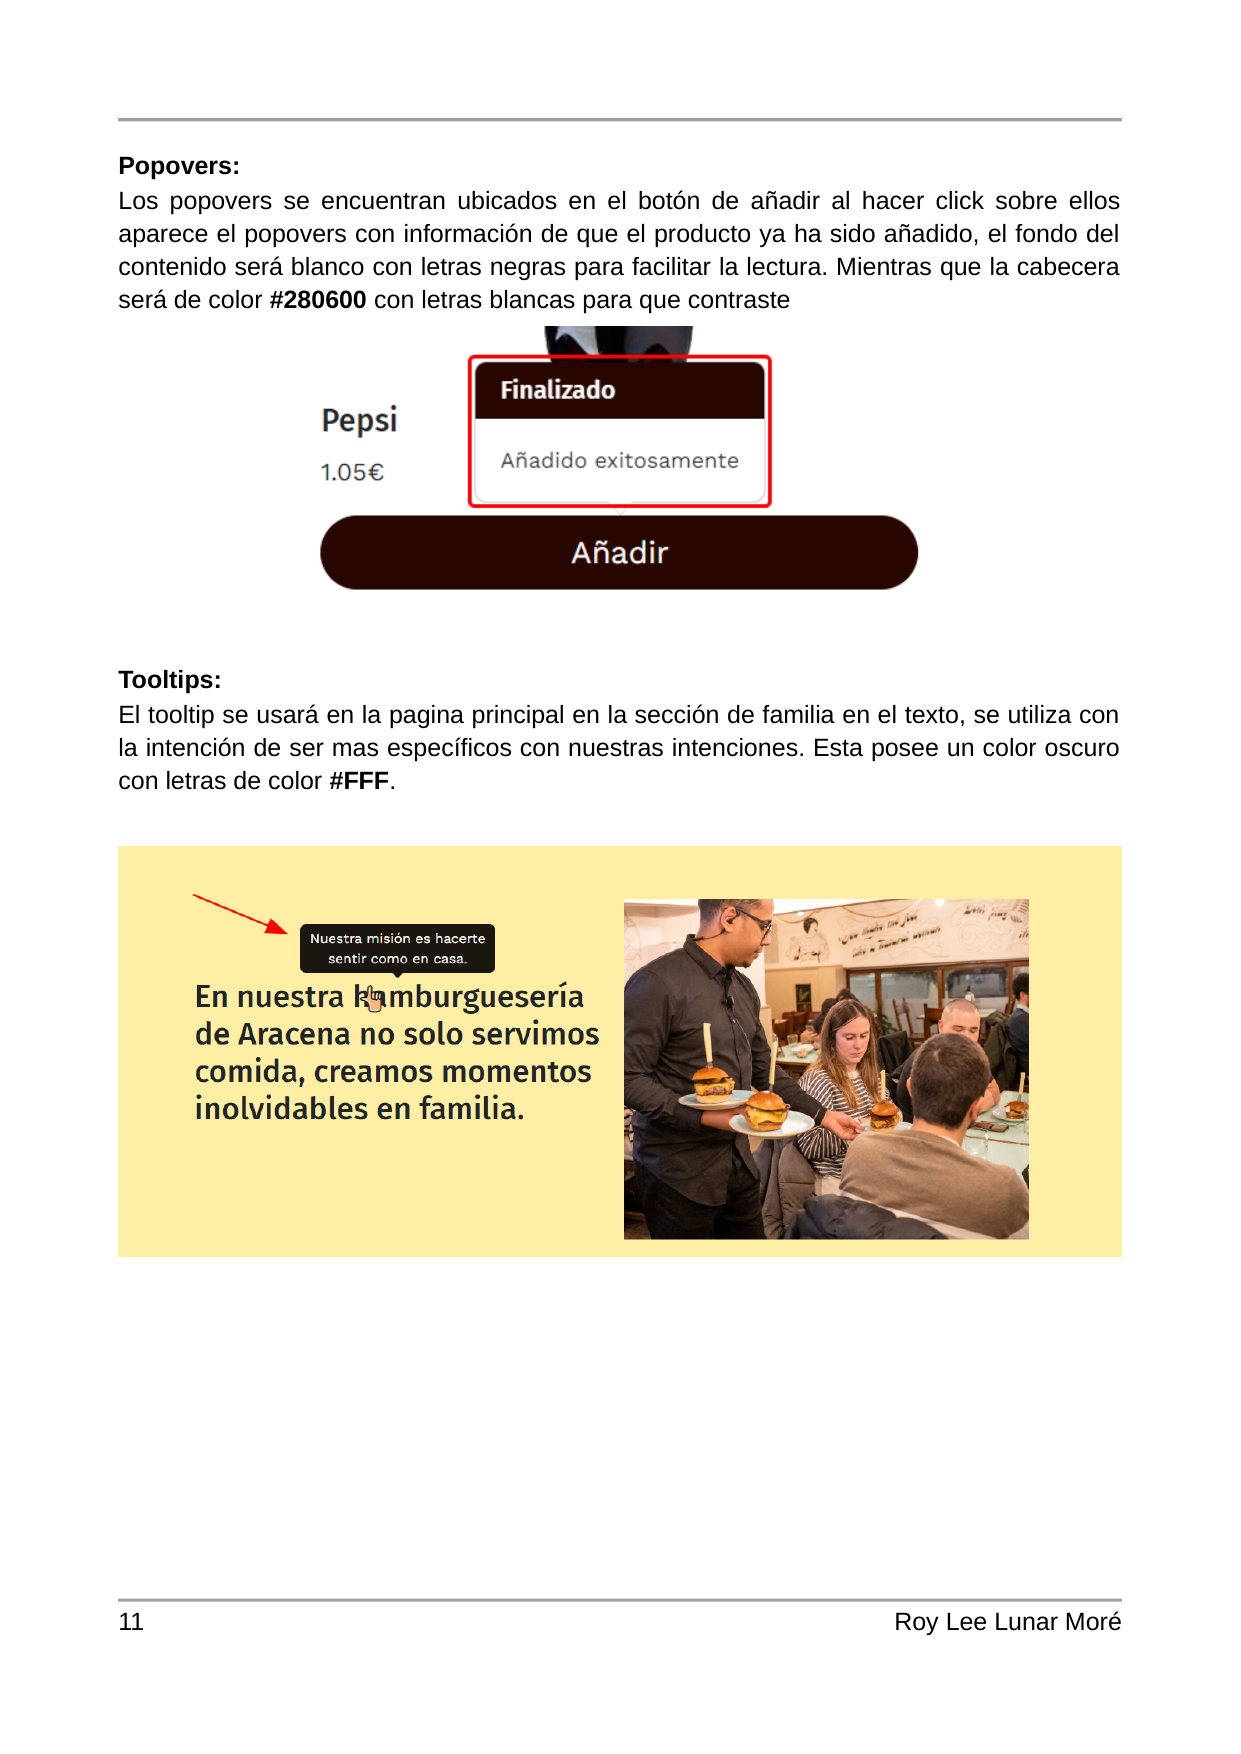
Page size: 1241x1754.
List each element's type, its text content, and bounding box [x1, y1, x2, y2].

subtitle Tooltips: [118, 665, 1122, 693]
picture [308, 326, 932, 601]
text El tooltip se usará en la pagina principal en la sección de familia en el texto, se utiliza con la intención de ser mas específicos con nuestras intenciones. Esta posee un color oscuro con letras de color #FFF. [118, 700, 1122, 794]
picture [118, 846, 1123, 1257]
text Los popovers se encuentran ubicados en el botón de añadir al hacer click sobre ellos aparece el popovers con información de que el producto ya ha sido añadido, el fondo del contenido será blanco con letras negras para facilitar la lectura. Mientras que la cabecera será de color #280600 con letras blancas para que contraste [118, 186, 1122, 314]
subtitle Popovers: [118, 151, 1122, 179]
